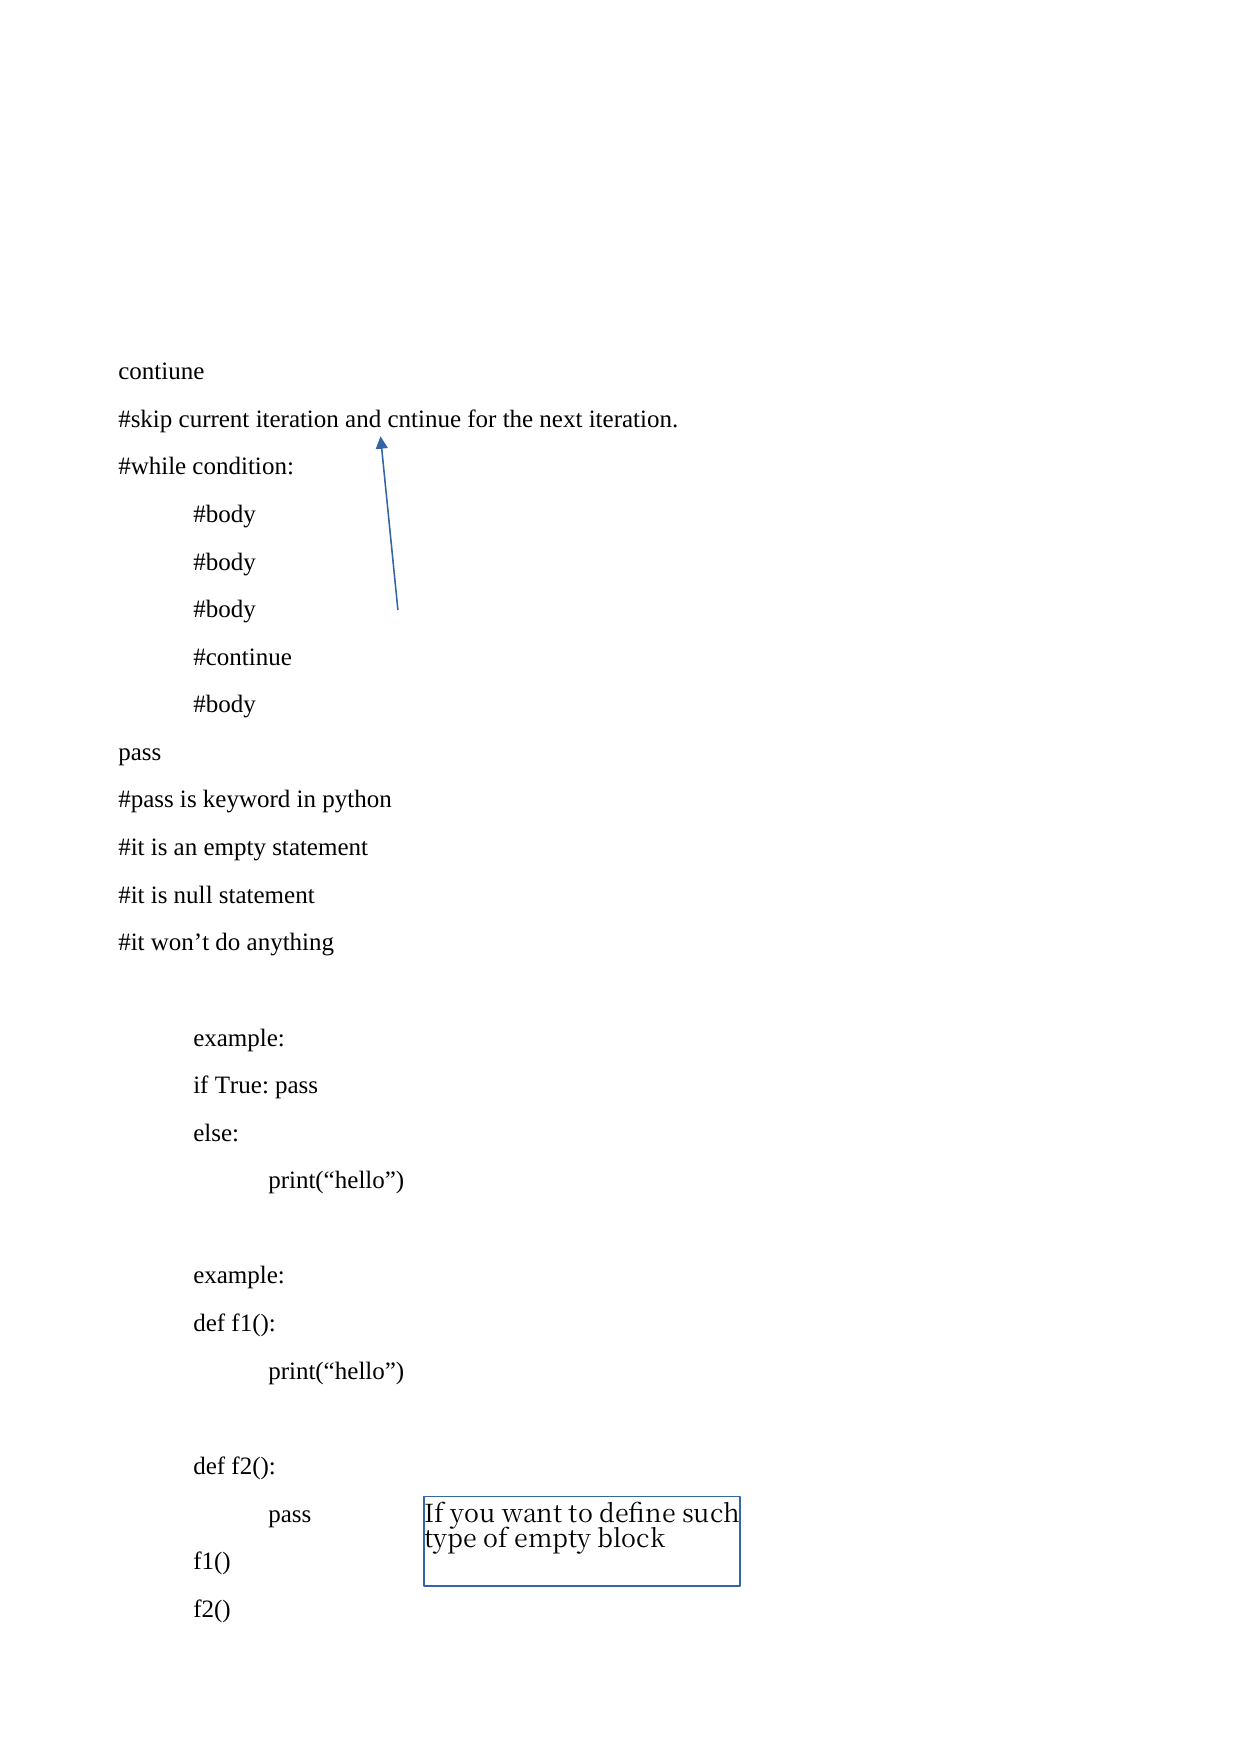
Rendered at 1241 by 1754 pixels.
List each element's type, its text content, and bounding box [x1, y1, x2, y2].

text #body [118, 594, 1122, 623]
text example: [118, 1023, 1122, 1051]
text def f1(): [118, 1308, 1122, 1337]
text [741, 1499, 1122, 1527]
text #continue [118, 642, 1122, 671]
text #it won’t do anything [118, 927, 1122, 956]
text def f2(): [118, 1451, 1122, 1480]
text [741, 1546, 1122, 1575]
text [388, 499, 1122, 528]
text If you want to define such type of empty block [425, 1503, 739, 1553]
text example: [118, 1261, 1122, 1289]
text #pass is keyword in python [118, 784, 1122, 813]
text [393, 547, 1122, 575]
text [383, 451, 1122, 480]
text #while condition: [118, 451, 383, 480]
text pass [118, 737, 1122, 766]
text f2() [118, 1594, 1122, 1623]
text #body [118, 547, 393, 575]
text print(“hello”) [118, 1165, 1122, 1194]
text print(“hello”) [118, 1356, 1122, 1384]
text #body [118, 499, 388, 528]
text #it is null statement [118, 880, 1122, 908]
text #it is an empty statement [118, 832, 1122, 861]
text contiune [118, 356, 1122, 385]
text else: [118, 1118, 1122, 1147]
text [425, 1553, 739, 1575]
text [425, 1499, 739, 1503]
text #skip current iteration and cntinue for the next iteration. [118, 404, 1122, 432]
text #body [118, 689, 1122, 718]
text if True: pass [118, 1070, 1122, 1099]
text f1() [118, 1546, 423, 1575]
text pass [118, 1499, 423, 1527]
